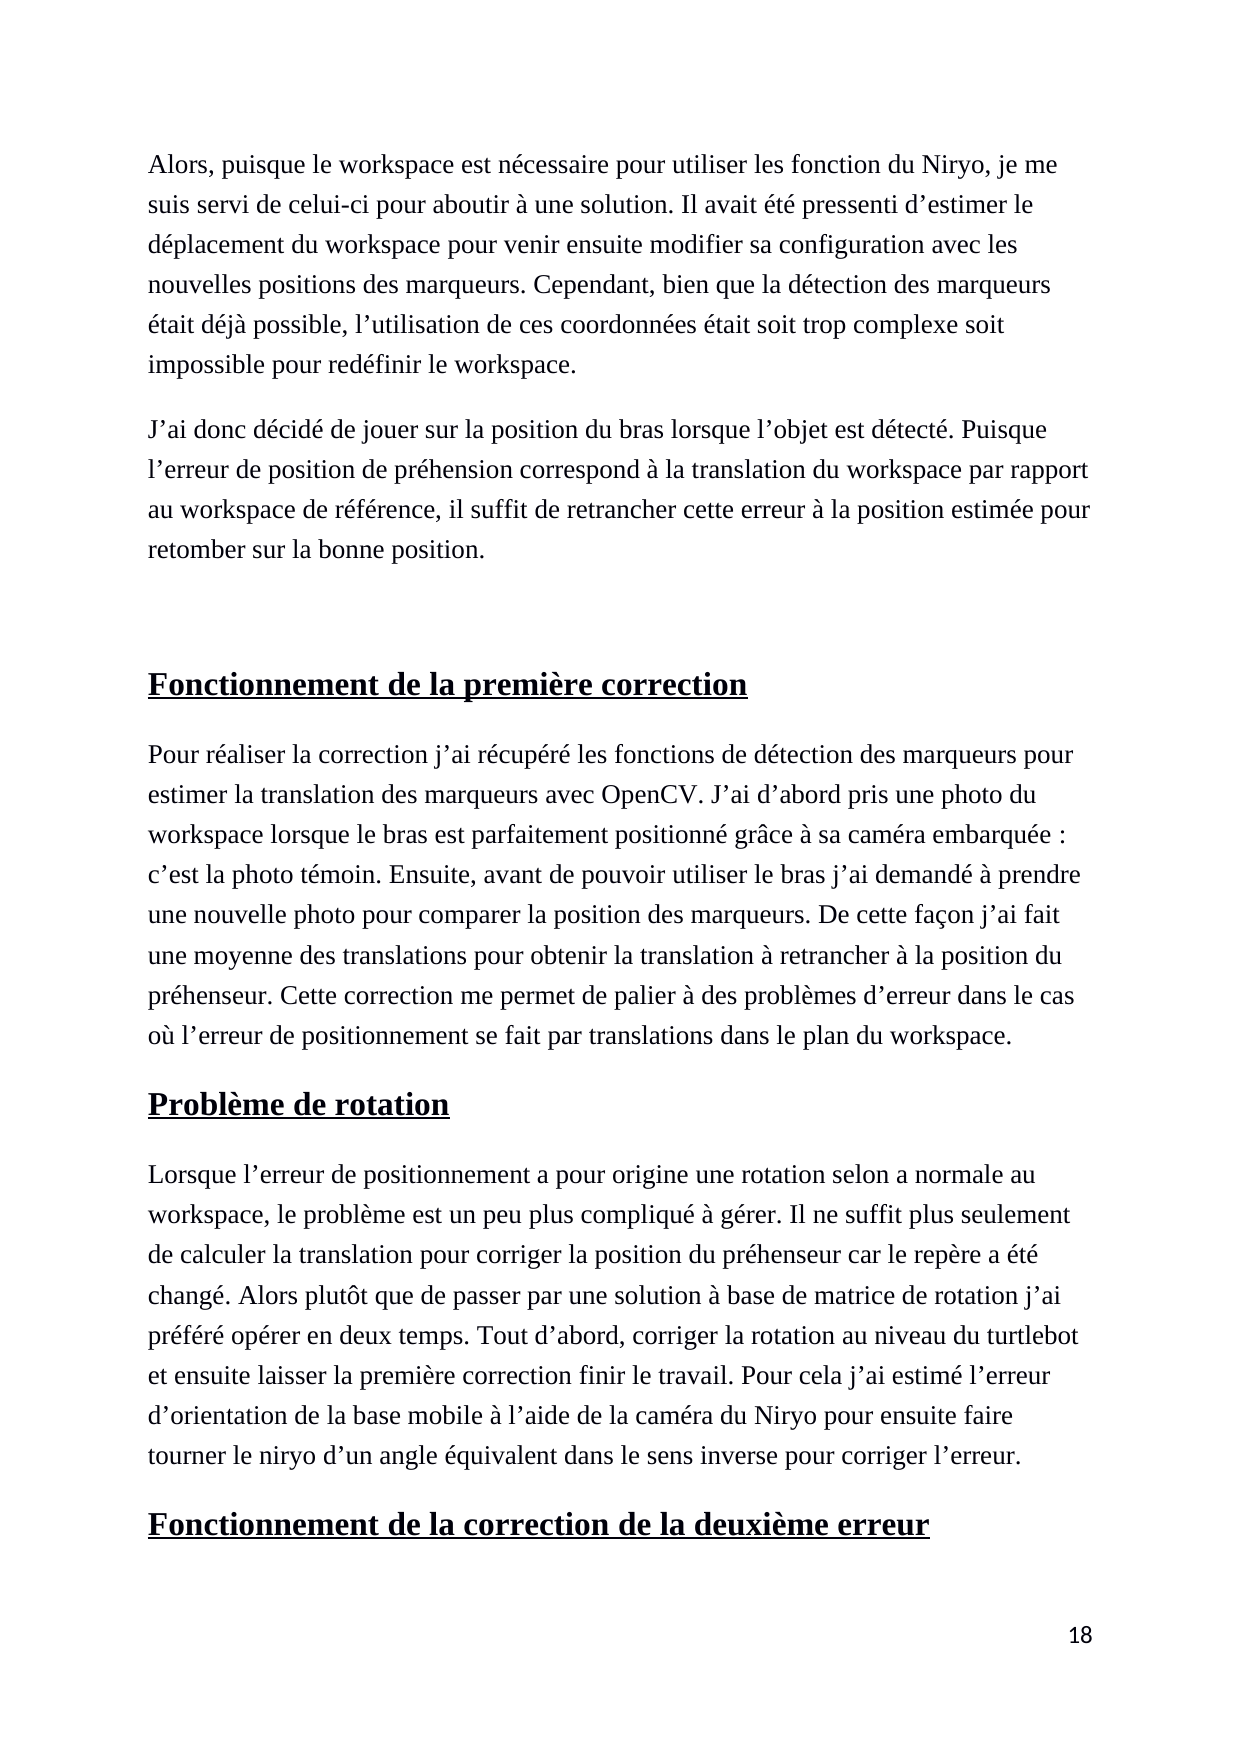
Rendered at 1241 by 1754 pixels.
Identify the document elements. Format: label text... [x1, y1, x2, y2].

text Fonctionnement de la correction de la deuxième erreur [148, 1504, 1092, 1543]
text J’ai donc décidé de jouer sur la position du bras lorsque l’objet est détecté. Puisque l’erreur de position de préhension correspond à la translation du workspace par rapport au workspace de référence, il suffit de retrancher cette erreur à la position estimée pour retomber sur la bonne position. [148, 413, 1092, 565]
text Alors, puisque le workspace est nécessaire pour utiliser les fonction du Niryo, je me suis servi de celui-ci pour aboutir à une solution. Il avait été pressenti d’estimer le déplacement du workspace pour venir ensuite modifier sa configuration avec les nouvelles positions des marqueurs. Cependant, bien que la détection des marqueurs était déjà possible, l’utilisation de ces coordonnées était soit trop complexe soit impossible pour redéfinir le workspace. [148, 148, 1092, 379]
text Lorsque l’erreur de positionnement a pour origine une rotation selon a normale au workspace, le problème est un peu plus compliqué à gérer. Il ne suffit plus seulement de calculer la translation pour corriger la position du préhenseur car le repère a été changé. Alors plutôt que de passer par une solution à base de matrice de rotation j’ai préféré opérer en deux temps. Tout d’abord, corriger la rotation au niveau du turtlebot et ensuite laisser la première correction finir le travail. Pour cela j’ai estimé l’erreur d’orientation de la base mobile à l’aide de la caméra du Niryo pour ensuite faire tourner le niryo d’un angle équivalent dans le sens inverse pour corriger l’erreur. [148, 1158, 1092, 1470]
text Problème de rotation [148, 1084, 1092, 1122]
text Pour réaliser la correction j’ai récupéré les fonctions de détection des marqueurs pour estimer la translation des marqueurs avec OpenCV. J’ai d’abord pris une photo du workspace lorsque le bras est parfaitement positionné grâce à sa caméra embarquée : c’est la photo témoin. Ensuite, avant de pouvoir utiliser le bras j’ai demandé à prendre une nouvelle photo pour comparer la position des marqueurs. De cette façon j’ai fait une moyenne des translations pour obtenir la translation à retrancher à la position du préhenseur. Cette correction me permet de palier à des problèmes d’erreur dans le cas où l’erreur de positionnement se fait par translations dans le plan du workspace. [148, 738, 1092, 1050]
text Fonctionnement de la première correction [148, 664, 1092, 702]
